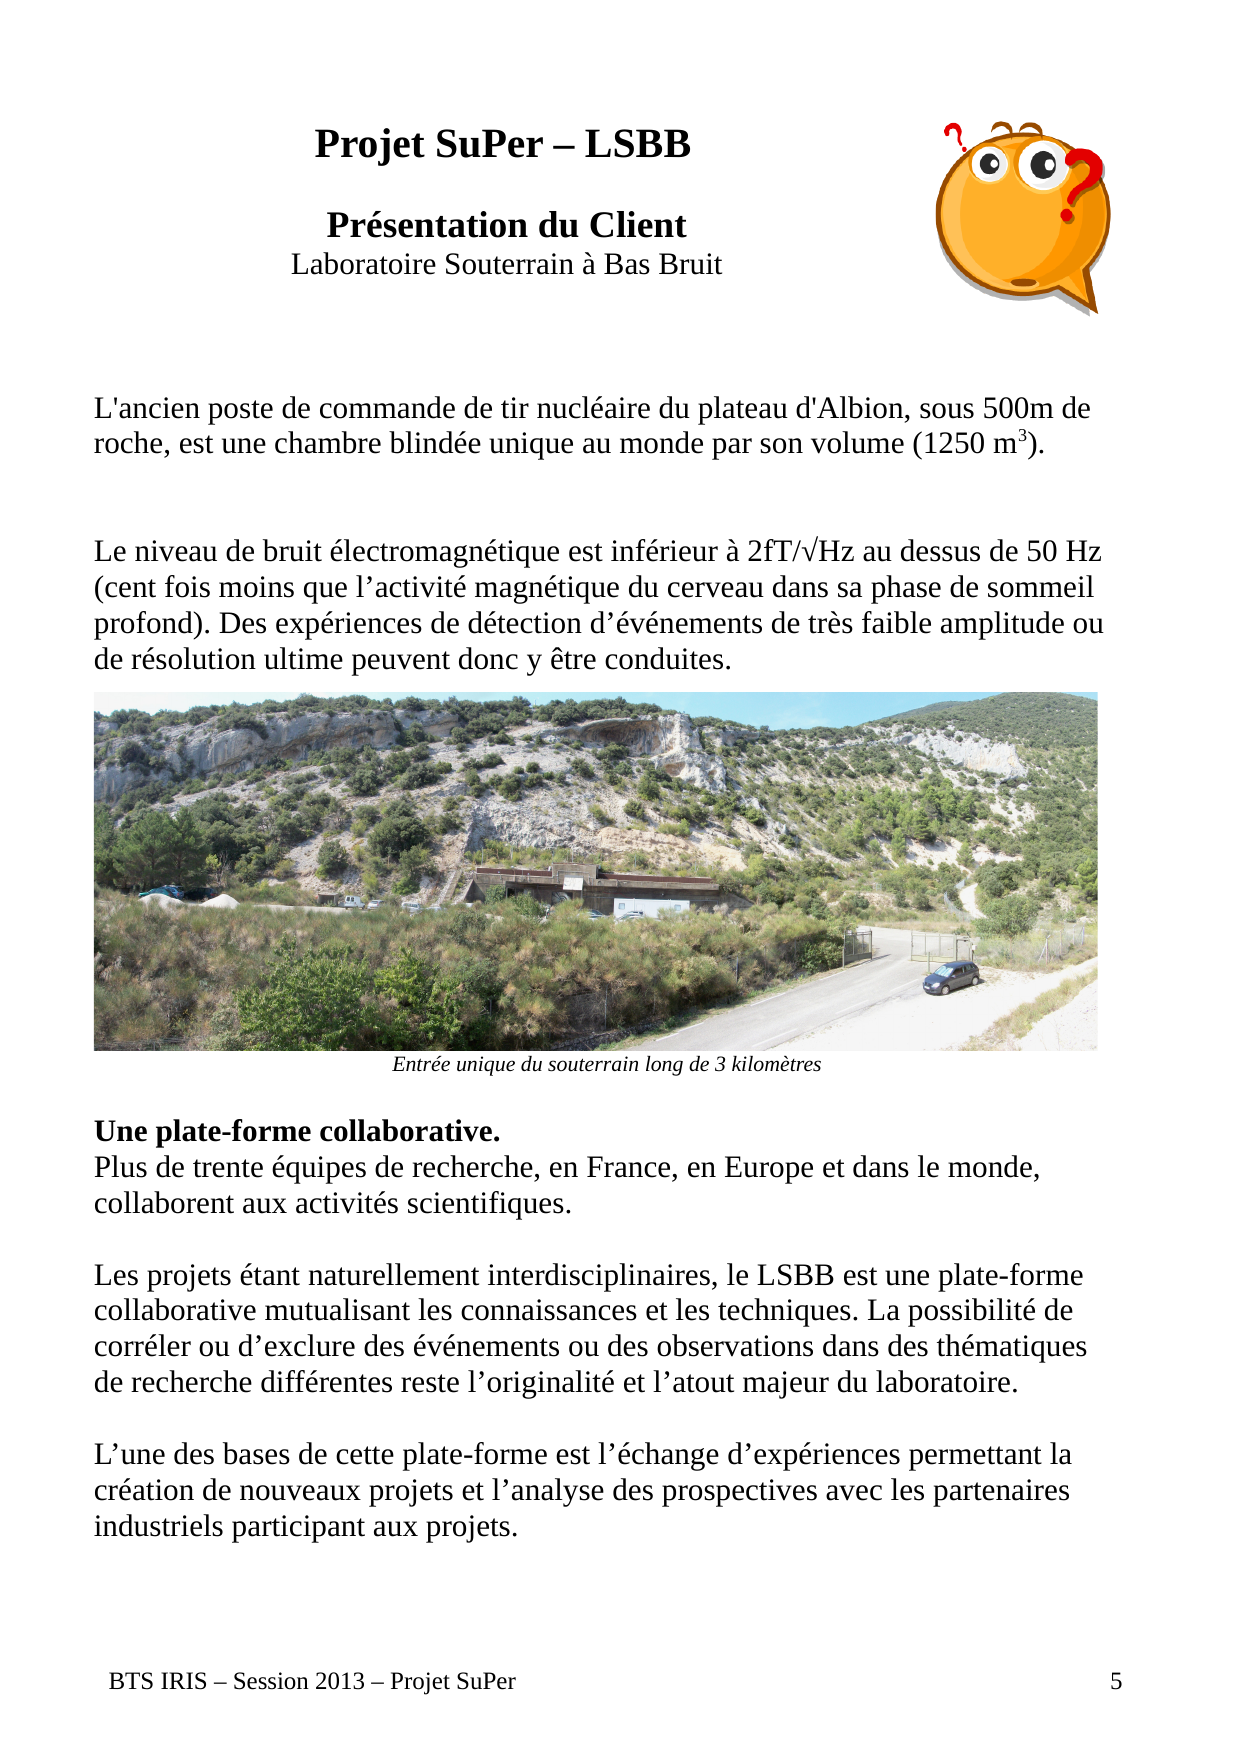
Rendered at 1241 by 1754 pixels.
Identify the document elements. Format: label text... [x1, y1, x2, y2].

picture [919, 119, 1116, 317]
text L'ancien poste de commande de tir nucléaire du plateau d'Albion, sous 500m de roche, est une chambre blindée unique au monde par son volume (1250 m3). [94, 389, 1122, 461]
text L’une des bases de cette plate-forme est l’échange d’expériences permettant la création de nouveaux projets et l’analyse des prospectives avec les partenaires industriels participant aux projets. [94, 1435, 1122, 1543]
text Une plate-forme collaborative. [94, 1112, 1122, 1148]
text Projet SuPer – LSBB [94, 118, 1122, 166]
text Laboratoire Souterrain à Bas Bruit [94, 245, 919, 281]
text Plus de trente équipes de recherche, en France, en Europe et dans le monde, collaborent aux activités scientifiques. [94, 1148, 1122, 1220]
picture [93, 692, 1098, 1051]
text Entrée unique du souterrain long de 3 kilomètres [94, 676, 1122, 1076]
text Présentation du Client [94, 202, 919, 245]
text Les projets étant naturellement interdisciplinaires, le LSBB est une plate-forme collaborative mutualisant les connaissances et les techniques. La possibilité de corréler ou d’exclure des événements ou des observations dans des thématiques de recherche différentes reste l’originalité et l’atout majeur du laboratoire. [94, 1256, 1122, 1399]
text Le niveau de bruit électromagnétique est inférieur à 2fT/√Hz au dessus de 50 Hz (cent fois moins que l’activité magnétique du cerveau dans sa phase de sommeil profond). Des expériences de détection d’événements de très faible amplitude ou de résolution ultime peuvent donc y être conduites. [94, 533, 1122, 676]
